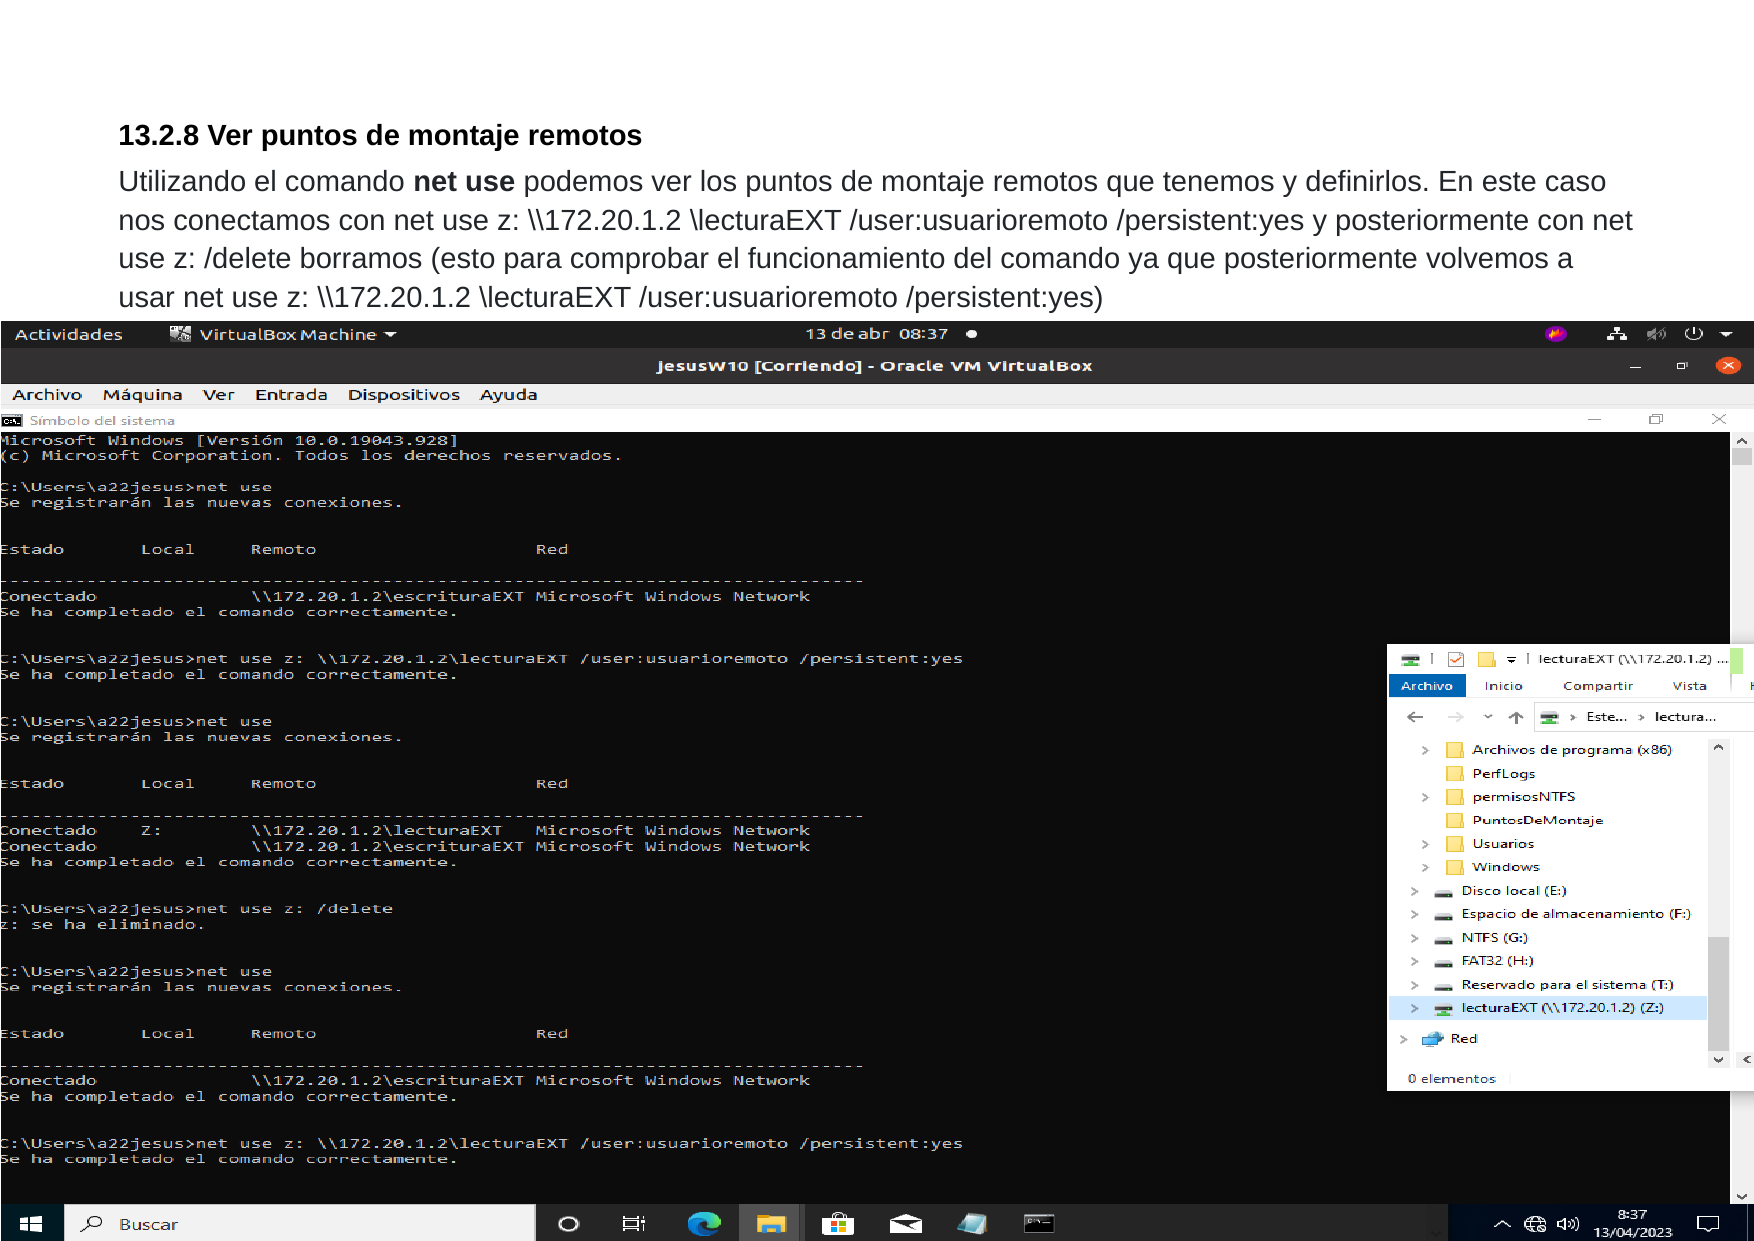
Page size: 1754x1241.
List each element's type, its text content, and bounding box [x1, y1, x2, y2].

subtitle 13.2.8 Ver puntos de montaje remotos [118, 118, 1636, 152]
picture [1, 321, 1754, 1241]
text Utilizando el comando net use podemos ver los puntos de montaje remotos que tenemos y definirlos. En este caso nos conectamos con net use z: \\172.20.1.2 \lecturaEXT /user:usuarioremoto /persistent:yes y posteriormente con net use z: /delete borramos (esto para comprobar el funcionamiento del comando ya que posteriormente volvemos a usar net use z: \\172.20.1.2 \lecturaEXT /user:usuarioremoto /persistent:yes) [118, 164, 1636, 313]
